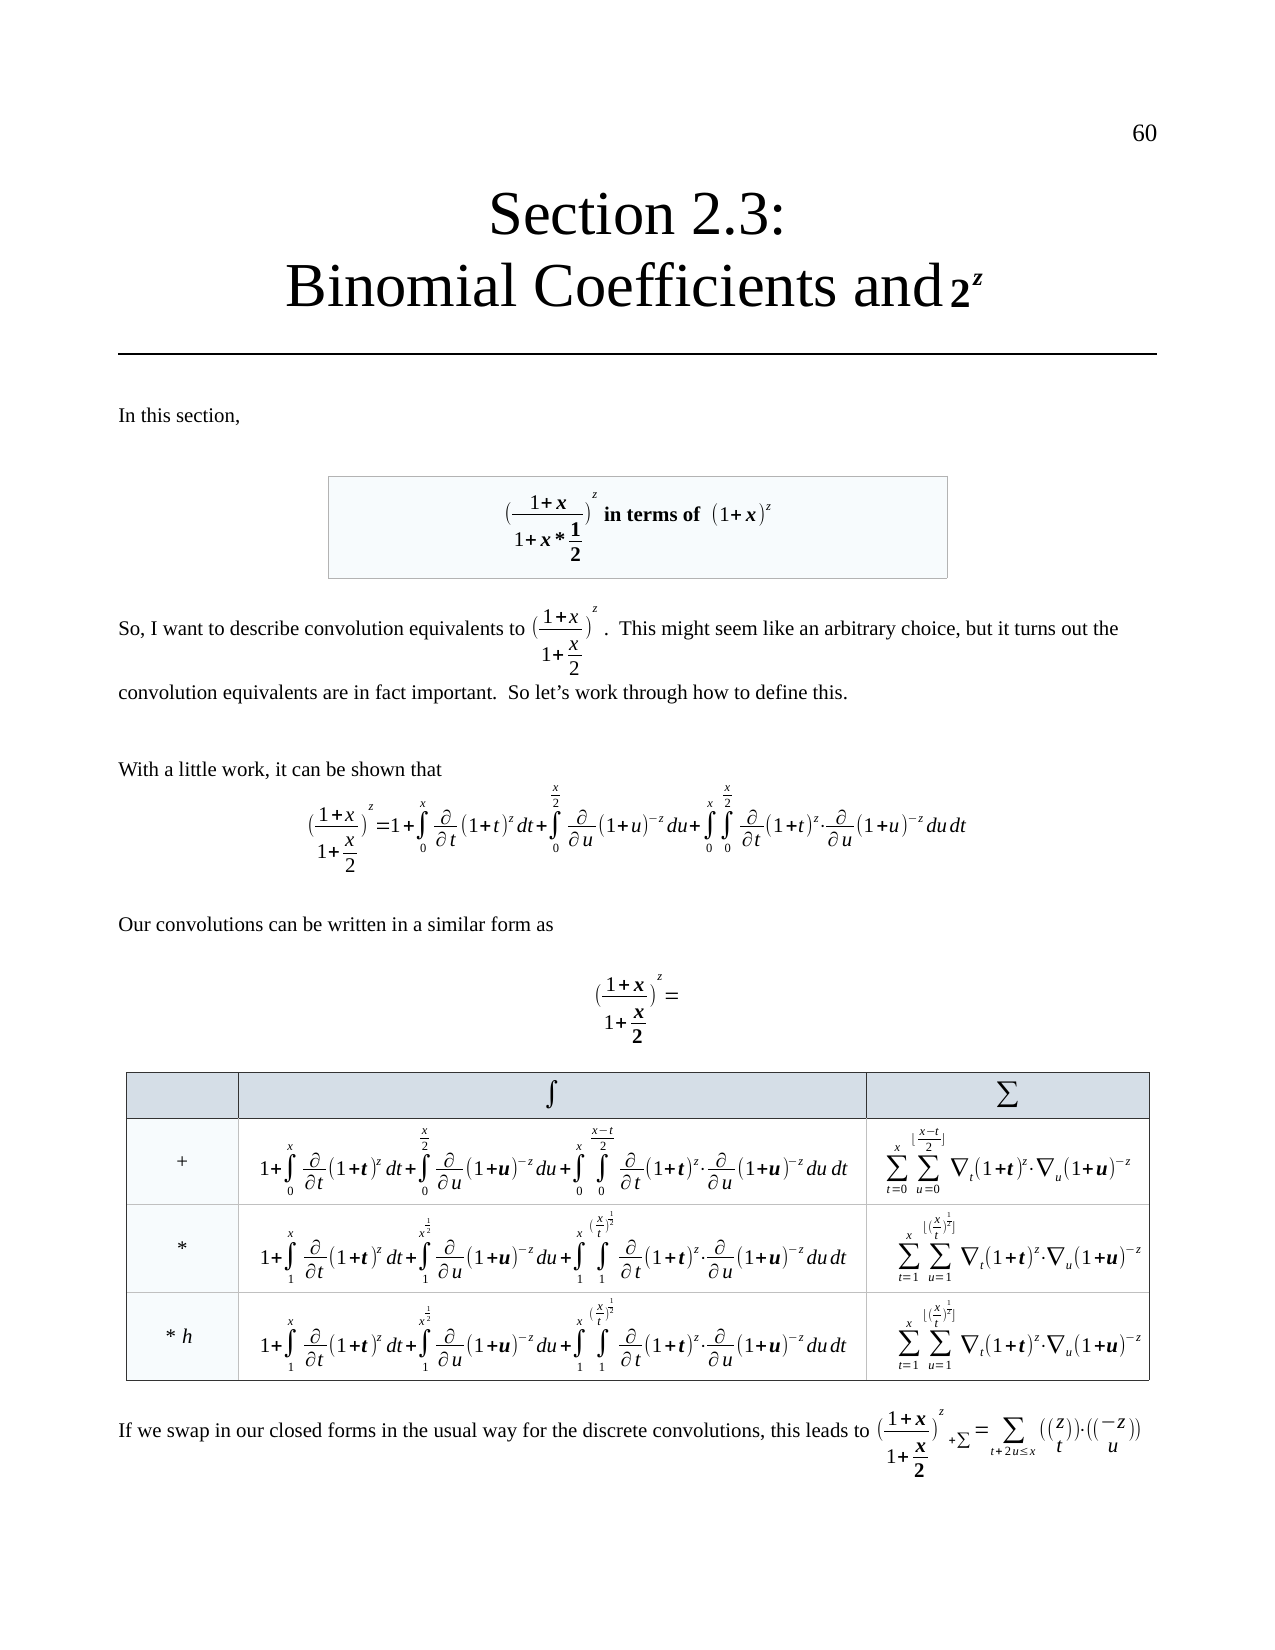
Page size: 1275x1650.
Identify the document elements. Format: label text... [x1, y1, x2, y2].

text Our convolutions can be written in a similar form as [118, 912, 1157, 936]
text in terms of [329, 477, 947, 578]
text Binomial Coefficients and [118, 248, 1157, 320]
text In this section, [118, 403, 1157, 427]
text With a little work, it can be shown that [118, 757, 1157, 781]
table_cell [867, 1205, 1149, 1292]
table_cell [867, 1293, 1149, 1380]
table_cell [239, 1293, 866, 1380]
table_cell + [127, 1119, 238, 1204]
table_header [867, 1073, 1149, 1118]
text If we swap in our closed forms in the usual way for the discrete convolutions, this leads toand, but we can simplify a bit to give [118, 1404, 1157, 1482]
table_cell * [127, 1205, 238, 1292]
table_header [239, 1073, 866, 1118]
table_cell [239, 1119, 866, 1204]
text So, I want to describe convolution equivalents to. This might seem like an arbitrary choice, but it turns out the convolution equivalents are in fact important. So let’s work through how to define this. [118, 602, 1157, 704]
table_cell [867, 1119, 1149, 1204]
table_cell [239, 1205, 866, 1292]
table_header [127, 1073, 238, 1118]
table_cell * [127, 1293, 238, 1380]
text Section 2.3: [118, 176, 1157, 248]
